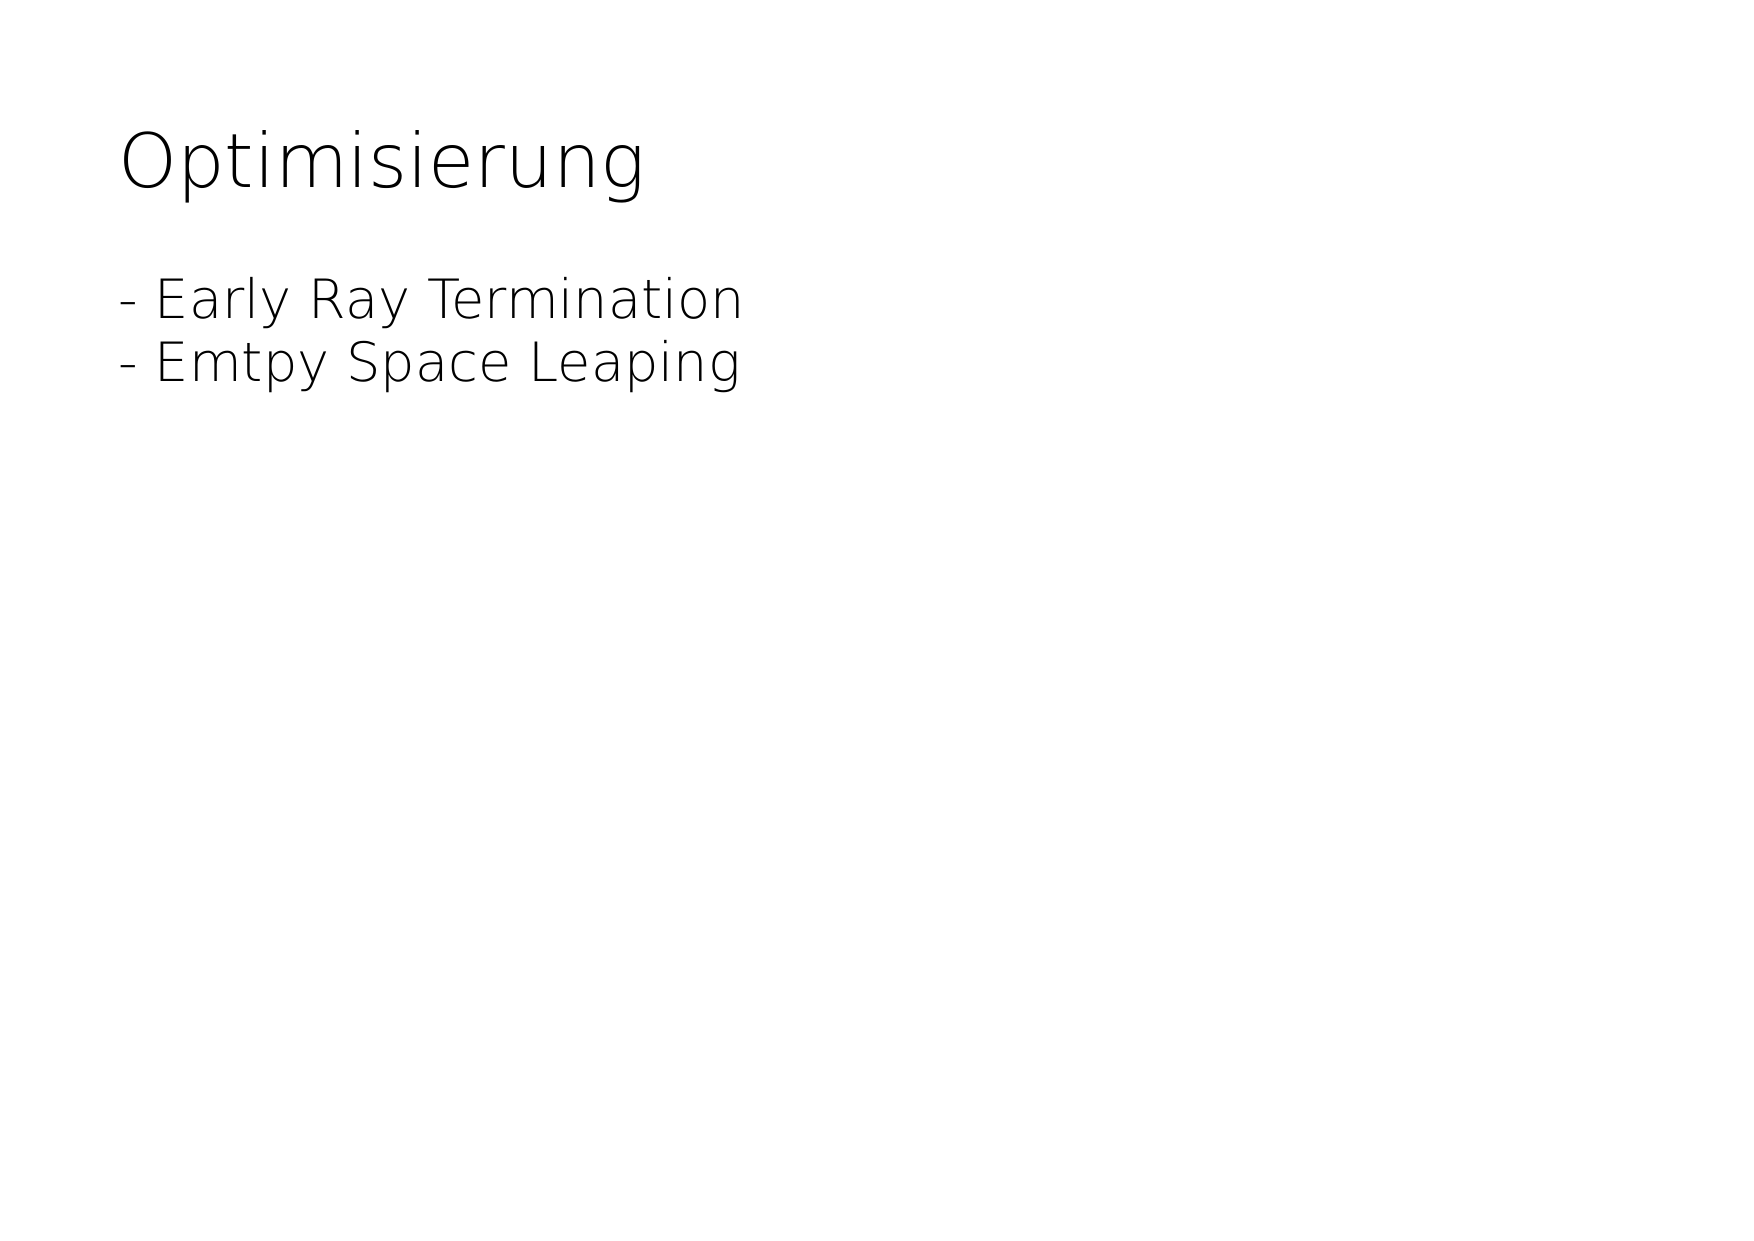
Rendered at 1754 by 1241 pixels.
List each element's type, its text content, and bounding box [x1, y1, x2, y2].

text Optimisierung [118, 118, 1636, 205]
text - Early Ray Termination [118, 268, 1636, 331]
text - Emtpy Space Leaping [118, 331, 1636, 394]
